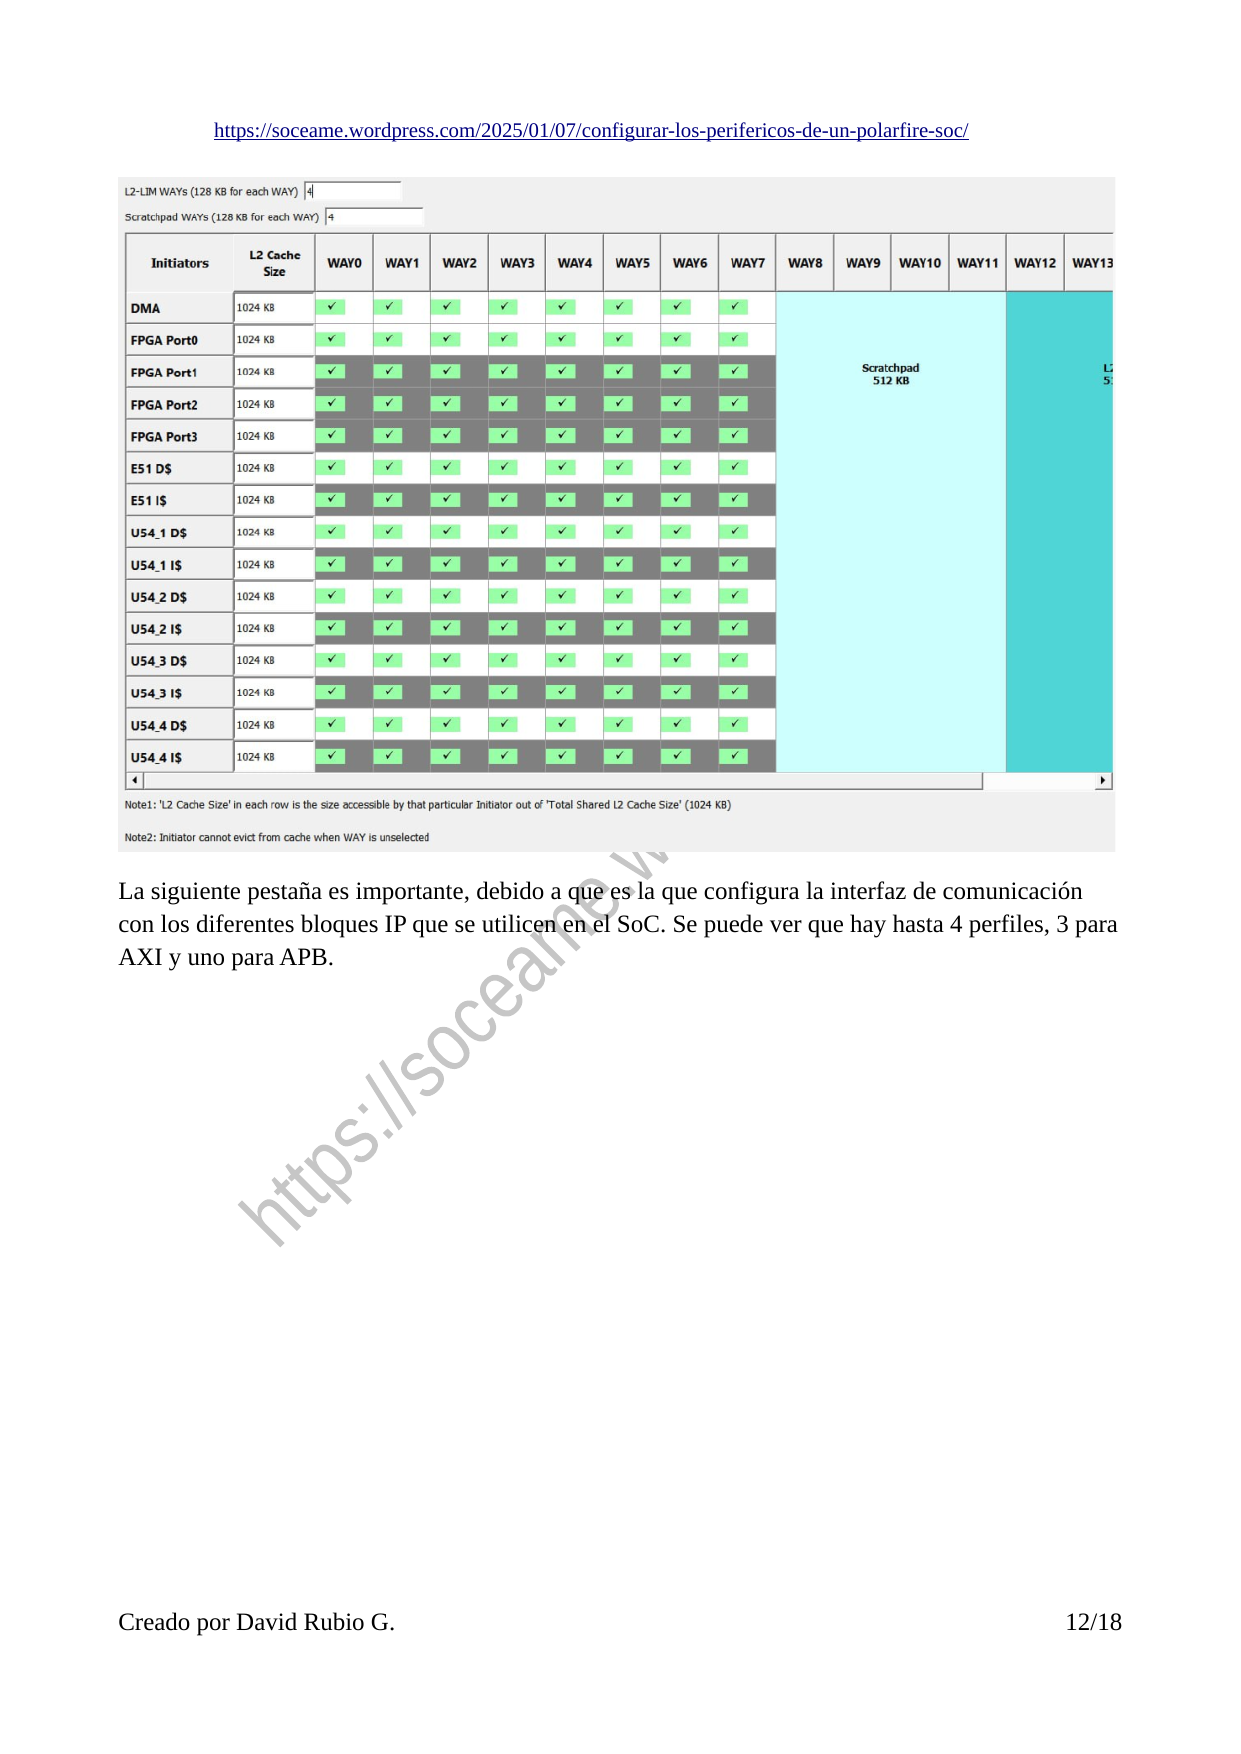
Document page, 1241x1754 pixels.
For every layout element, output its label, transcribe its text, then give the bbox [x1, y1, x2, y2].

picture [118, 177, 1116, 852]
text La siguiente pestaña es importante, debido a que es la que configura la interfaz de comunicación con los diferentes bloques IP que se utilicen en el SoC. Se puede ver que hay hasta 4 perfiles, 3 para AXI y uno para APB. [118, 876, 1122, 971]
